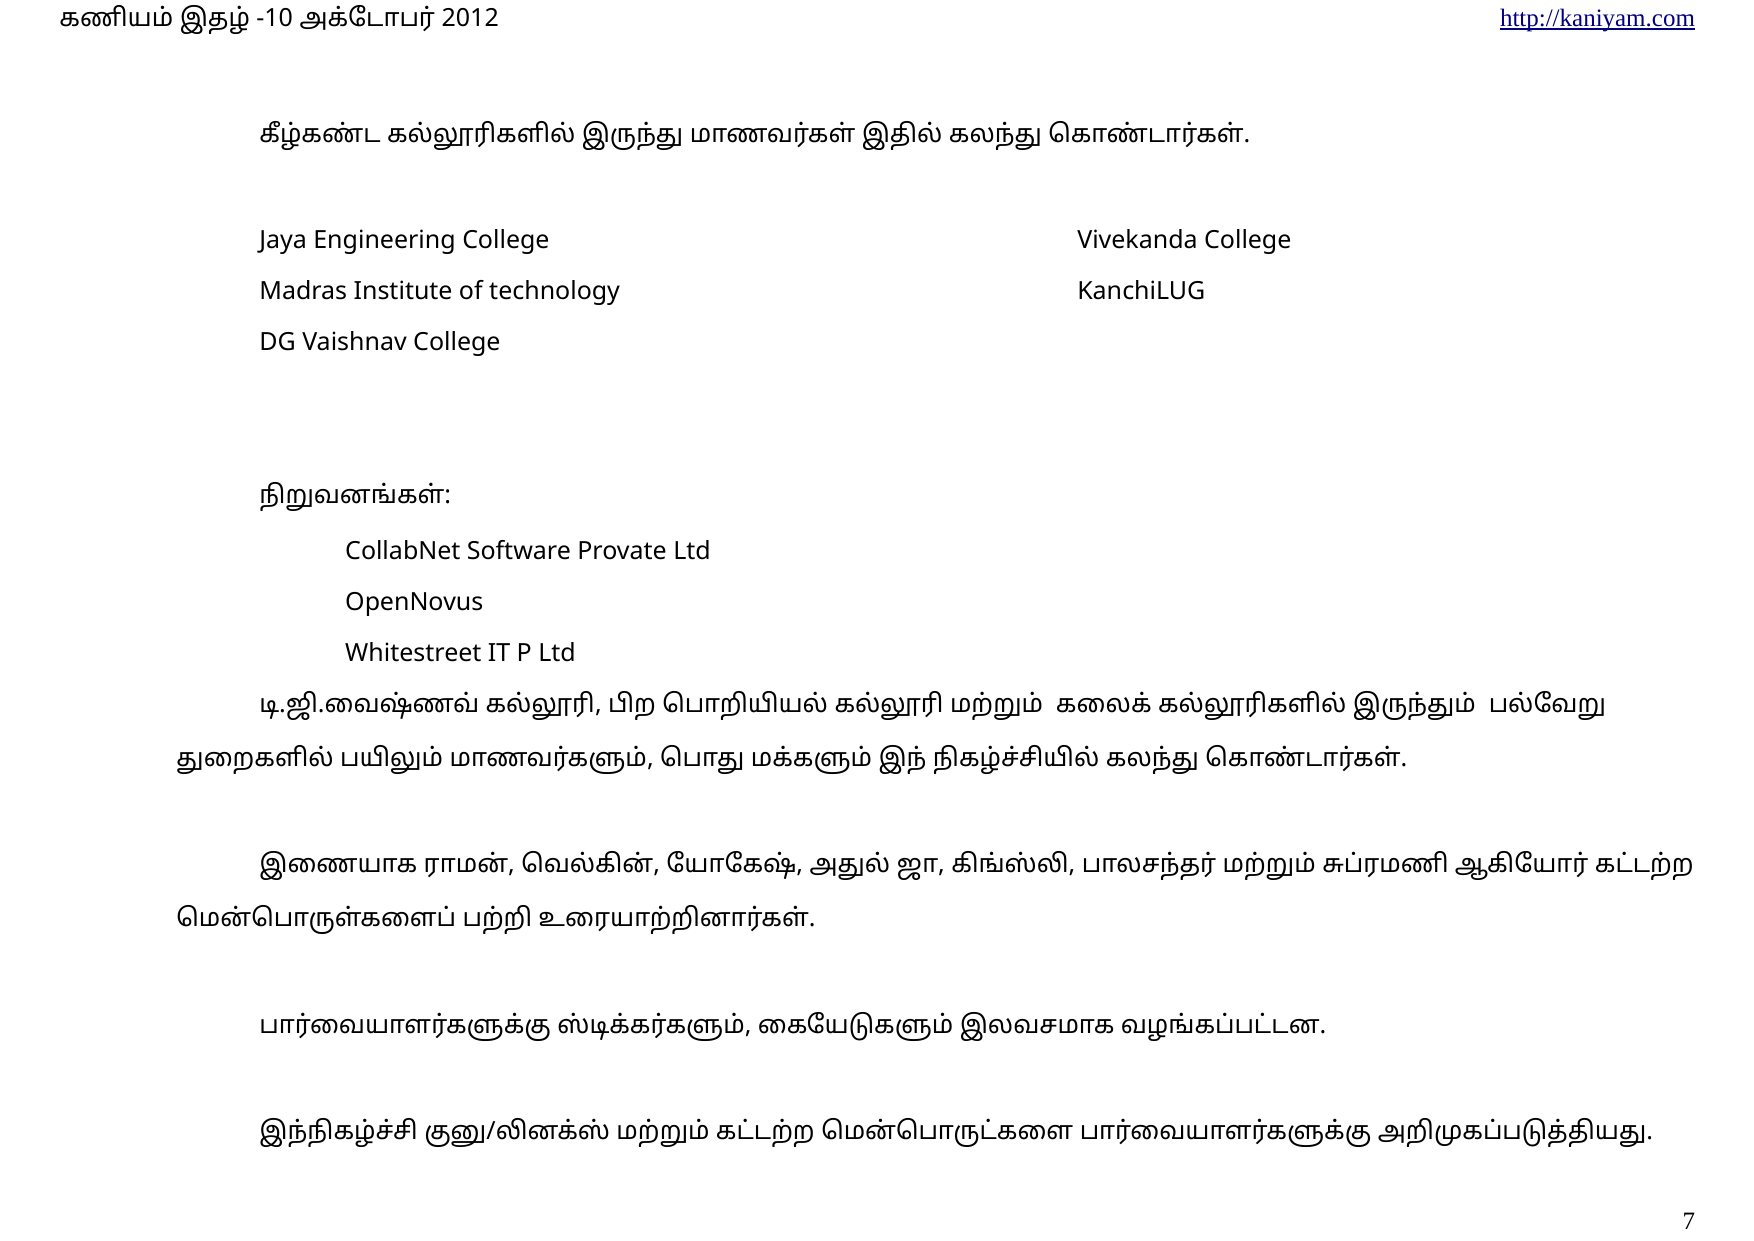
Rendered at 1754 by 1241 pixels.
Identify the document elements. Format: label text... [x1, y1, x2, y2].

text Madras Institute of technology [176, 273, 877, 307]
text Vivekanda College [994, 222, 1695, 256]
text கீழ்கண்ட கல்லூரிகளில் இருந்து மாணவர்கள் இதில் கலந்து கொண்டார்கள். [176, 115, 1695, 152]
text நிறுவனங்கள்: [176, 477, 1695, 514]
text KanchiLUG [994, 273, 1695, 307]
text Whitestreet IT P Ltd [176, 634, 1695, 669]
text OpenNovus [176, 583, 1695, 618]
text CollabNet Software Provate Ltd [176, 532, 1695, 567]
text DG Vaishnav College [176, 324, 877, 358]
text Jaya Engineering College [176, 222, 877, 256]
text இந்நிகழ்ச்சி குனு/லினக்ஸ் மற்றும் கட்டற்ற மென்பொருட்களை பார்வையாளர்களுக்கு அறிமுகப்படுத்தியது. [176, 1113, 1695, 1150]
text டி.ஜி.வைஷ்ணவ் கல்லூரி, பிற பொறியியல் கல்லூரி மற்றும் கலைக் கல்லூரிகளில் இருந்தும் பல்வேறு துறைகளில் பயிலும் மாணவர்களும், பொது மக்களும் இந் நிகழ்ச்சியில் கலந்து கொண்டார்கள். [176, 686, 1695, 777]
text இணையாக ராமன், வெல்கின், யோகேஷ், அதுல் ஜா, கிங்ஸ்லி, பாலசந்தர் மற்றும் சுப்ரமணி ஆகியோர் கட்டற்ற மென்பொருள்களைப் பற்றி உரையாற்றினார்கள். [176, 846, 1695, 937]
text பார்வையாளர்களுக்கு ஸ்டிக்கர்களும், கையேடுகளும் இலவசமாக வழங்கப்பட்டன. [176, 1006, 1695, 1043]
